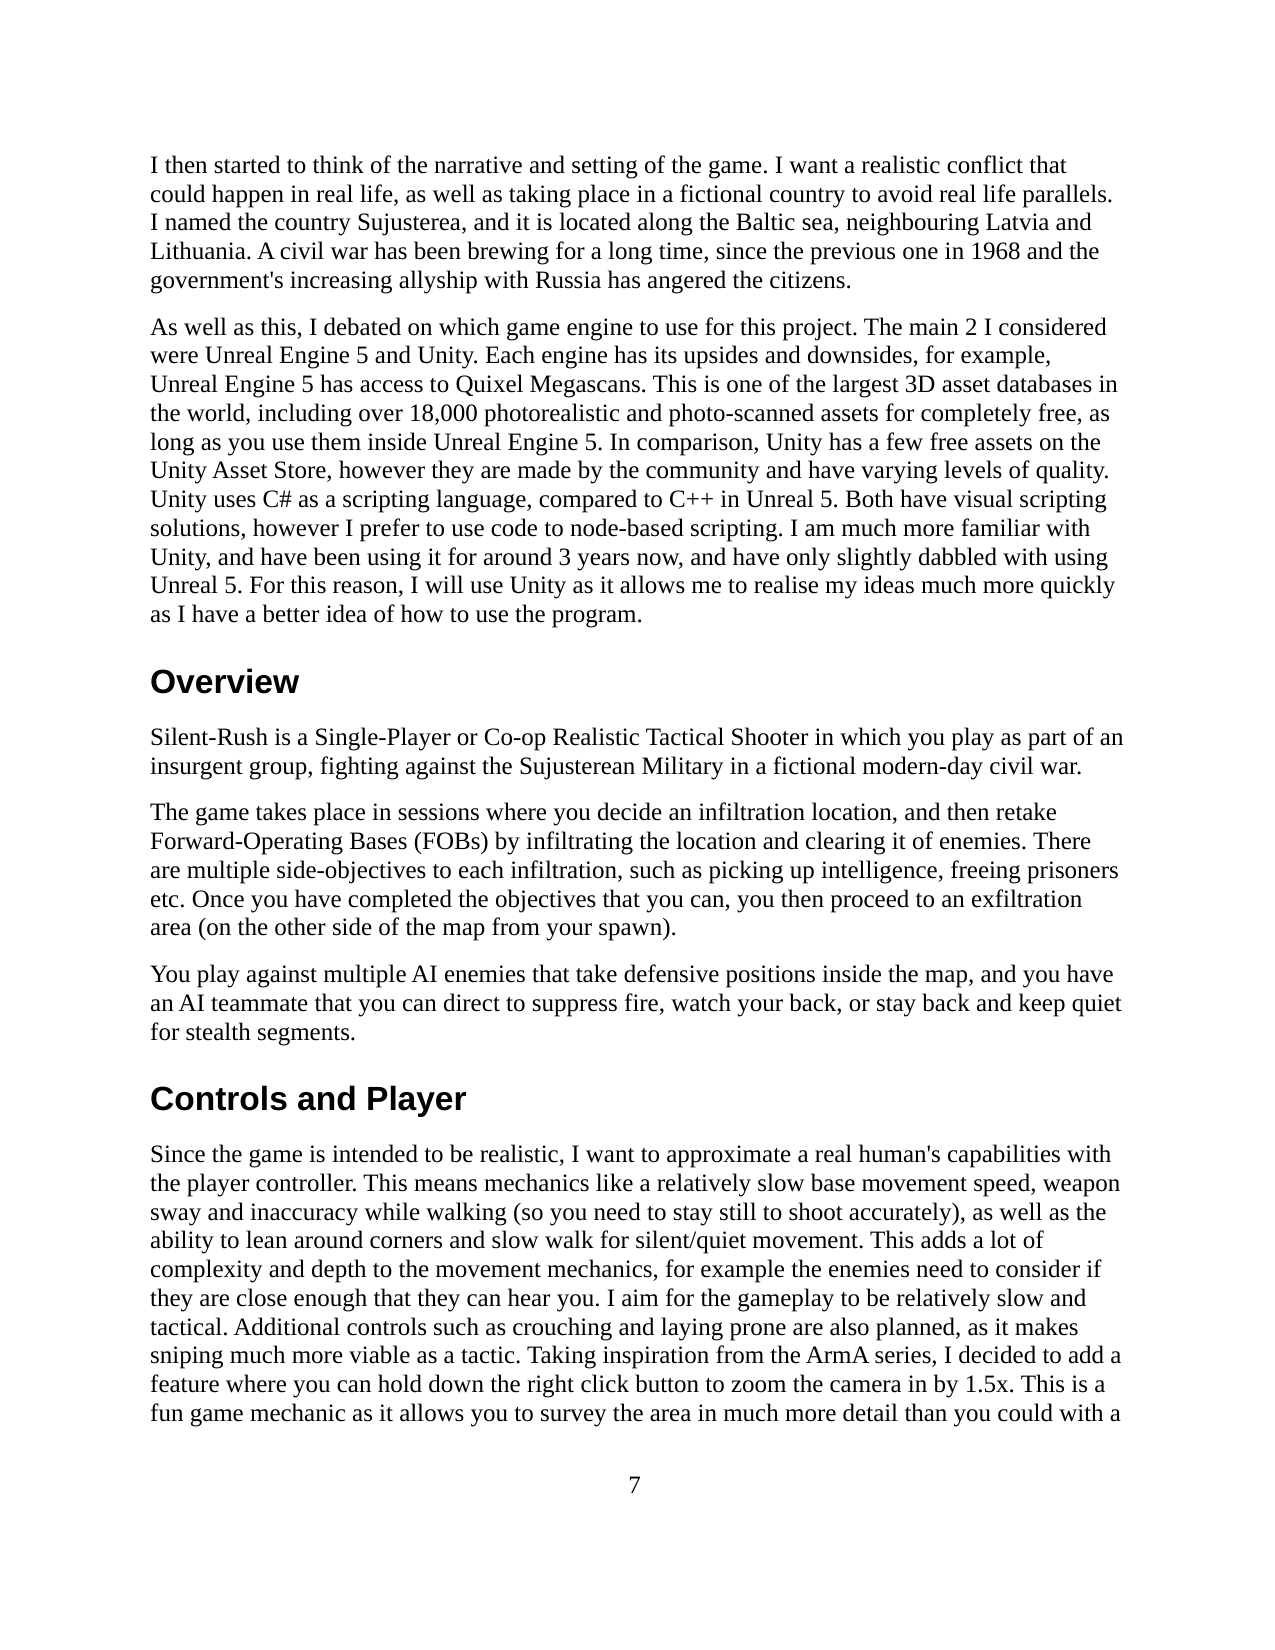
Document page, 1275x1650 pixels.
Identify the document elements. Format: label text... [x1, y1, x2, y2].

text The game takes place in sessions where you decide an infiltration location, and then retake Forward-Operating Bases (FOBs) by infiltrating the location and clearing it of enemies. There are multiple side-objectives to each infiltration, such as picking up intelligence, freeing prisoners etc. Once you have completed the objectives that you can, you then proceed to an exfiltration area (on the other side of the map from your spawn). [150, 797, 1125, 941]
text Since the game is intended to be realistic, I want to approximate a real human's capabilities with the player controller. This means mechanics like a relatively slow base movement speed, weapon sway and inaccuracy while walking (so you need to stay still to shoot accurately), as well as the ability to lean around corners and slow walk for silent/quiet movement. This adds a lot of complexity and depth to the movement mechanics, for example the enemies need to consider if they are close enough that they can hear you. I aim for the gameplay to be relatively slow and tactical. Additional controls such as crouching and laying prone are also planned, as it makes sniping much more viable as a tactic. Taking inspiration from the ArmA series, I decided to add a feature where you can hold down the right click button to zoom the camera in by 1.5x. This is a fun game mechanic as it allows you to survey the area in much more detail than you could with a [150, 1139, 1125, 1427]
text I then started to think of the narrative and setting of the game. I want a realistic conflict that could happen in real life, as well as taking place in a fictional country to avoid real life parallels. I named the country Sujusterea, and it is located along the Baltic sea, neighbouring Latvia and Lithuania. A civil war has been brewing for a long time, since the previous one in 1968 and the government's increasing allyship with Russia has angered the citizens. [150, 150, 1125, 294]
text As well as this, I debated on which game engine to use for this project. The main 2 I considered were Unreal Engine 5 and Unity. Each engine has its upsides and downsides, for example, Unreal Engine 5 has access to Quixel Megascans. This is one of the largest 3D asset databases in the world, including over 18,000 photorealistic and photo-scanned assets for completely free, as long as you use them inside Unreal Engine 5. In comparison, Unity has a few free assets on the Unity Asset Store, however they are made by the community and have varying levels of quality. Unity uses C# as a scripting language, compared to C++ in Unreal 5. Both have visual scripting solutions, however I prefer to use code to node-based scripting. I am much more familiar with Unity, and have been using it for around 3 years now, and have only slightly dabbled with using Unreal 5. For this reason, I will use Unity as it allows me to realise my ideas much more quickly as I have a better idea of how to use the program. [150, 312, 1125, 628]
subtitle Controls and Player [150, 1079, 1125, 1118]
text Silent-Rush is a Single-Player or Co-op Realistic Tactical Shooter in which you play as part of an insurgent group, fighting against the Sujusterean Military in a fictional modern-day civil war. [150, 722, 1125, 779]
subtitle Overview [150, 662, 1125, 701]
text You play against multiple AI enemies that take defensive positions inside the map, and you have an AI teammate that you can direct to suppress fire, watch your back, or stay back and keep quiet for stealth segments. [150, 959, 1125, 1045]
